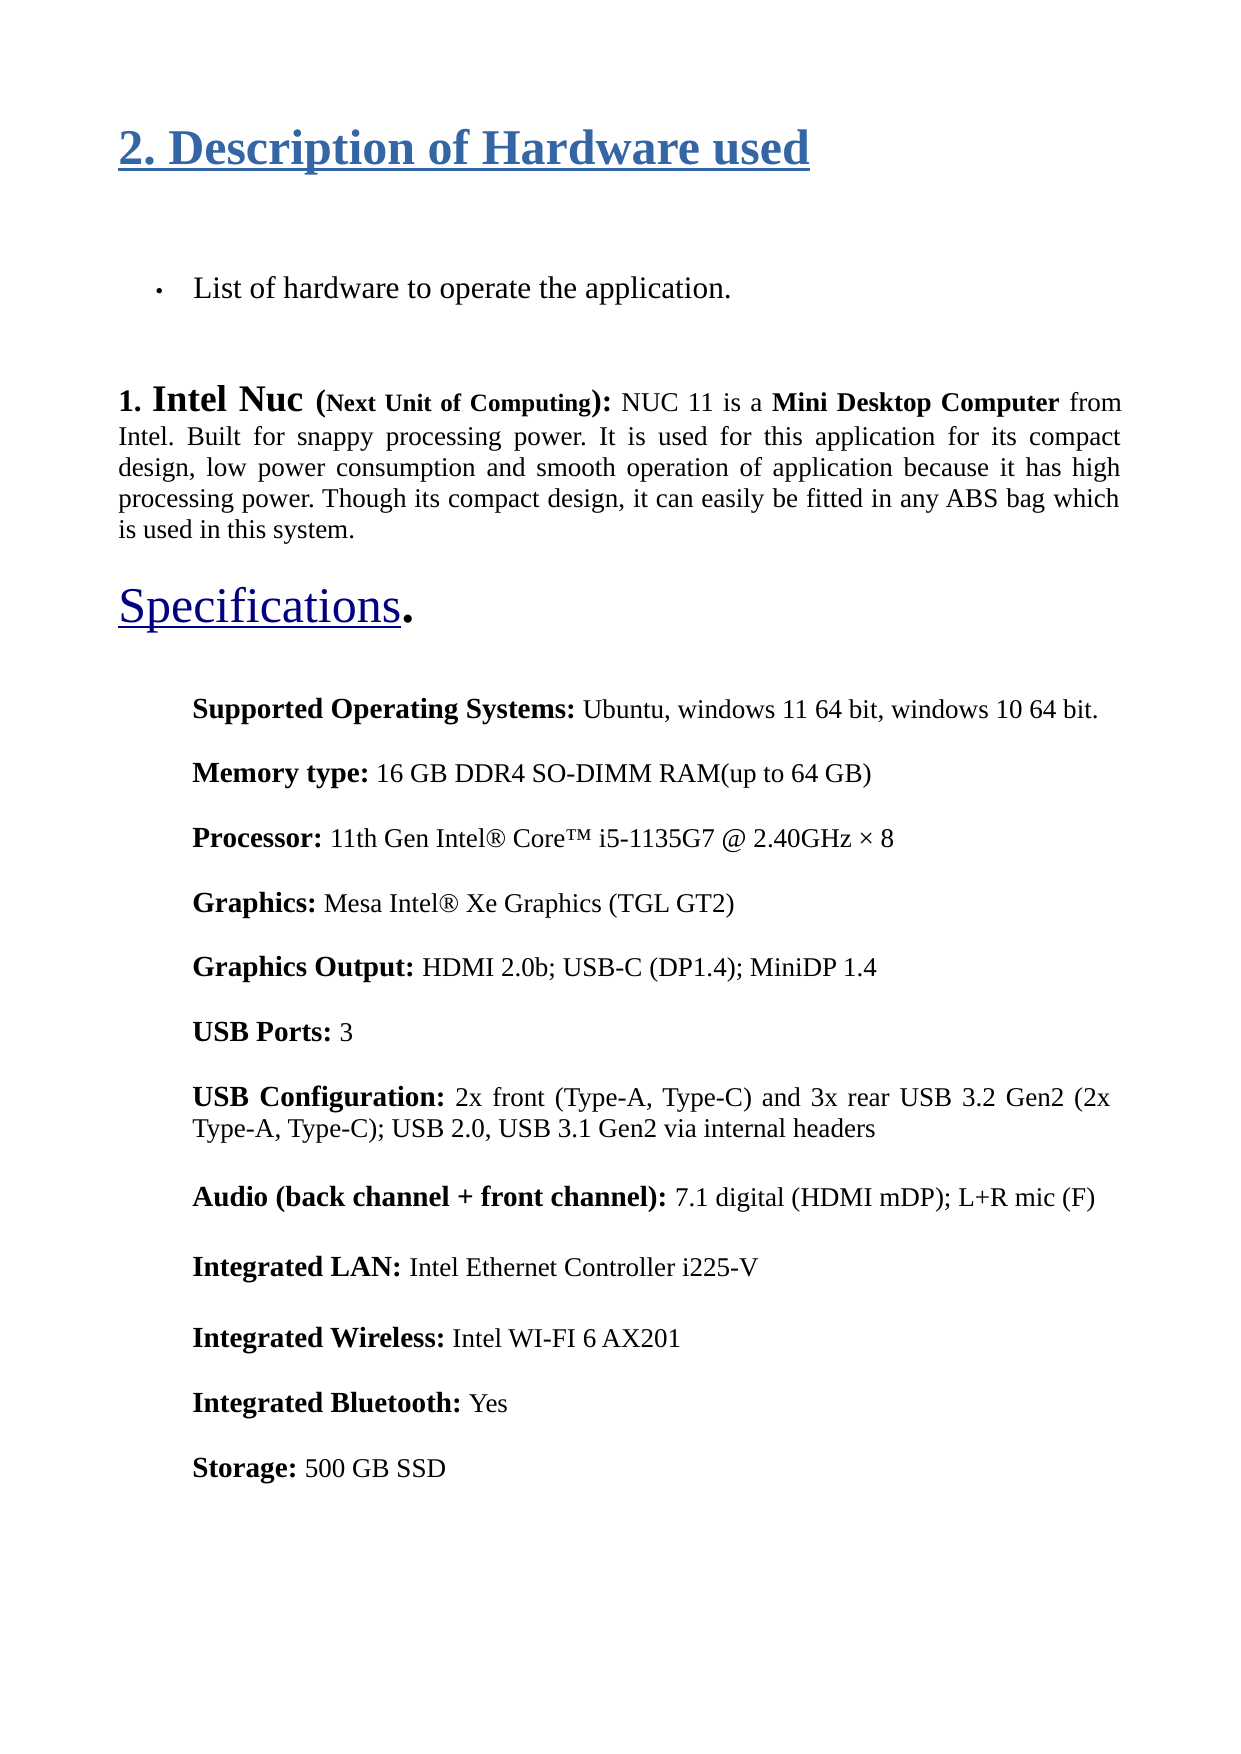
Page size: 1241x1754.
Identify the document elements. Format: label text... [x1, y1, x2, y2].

text Integrated LAN: Intel Ethernet Controller i225-V [118, 1249, 1122, 1282]
text USB Ports: 3 [118, 1014, 1122, 1048]
text Graphics: Mesa Intel® Xe Graphics (TGL GT2) [118, 885, 1122, 918]
text Processor: 11th Gen Intel® Core™ i5-1135G7 @ 2.40GHz × 8 [118, 820, 1122, 854]
text Storage: 500 GB SSD [118, 1450, 1122, 1484]
text Memory type: 16 GB DDR4 SO-DIMM RAM(up to 64 GB) [118, 755, 1122, 789]
text 2. Description of Hardware used [118, 118, 1122, 176]
text 1. Intel Nuc (Next Unit of Computing): NUC 11 is a Mini Desktop Computer from Intel. Built for snappy processing power. It is used for this application for its compact design, low power consumption and smooth operation of application because it has high processing power. Though its compact design, it can easily be fitted in any ABS bag which is used in this system. [118, 377, 1122, 544]
text Specifications. [118, 576, 1122, 633]
text Integrated Wireless: Intel WI-FI 6 AX201 [118, 1318, 1122, 1354]
list List of hardware to operate the application. [156, 269, 1122, 305]
text Graphics Output: HDMI 2.0b; USB-C (DP1.4); MiniDP 1.4 [118, 949, 1122, 983]
text Integrated Bluetooth: Yes [118, 1386, 1122, 1419]
text USB Configuration: 2x front (Type-A, Type-C) and 3x rear USB 3.2 Gen2 (2x Type-A, Type-C); USB 2.0, USB 3.1 Gen2 via internal headers [118, 1079, 1122, 1143]
text Supported Operating Systems: Ubuntu, windows 11 64 bit, windows 10 64 bit. [118, 691, 1122, 724]
text Audio (back channel + front channel): 7.1 digital (HDMI mDP); L+R mic (F) [118, 1179, 1122, 1213]
